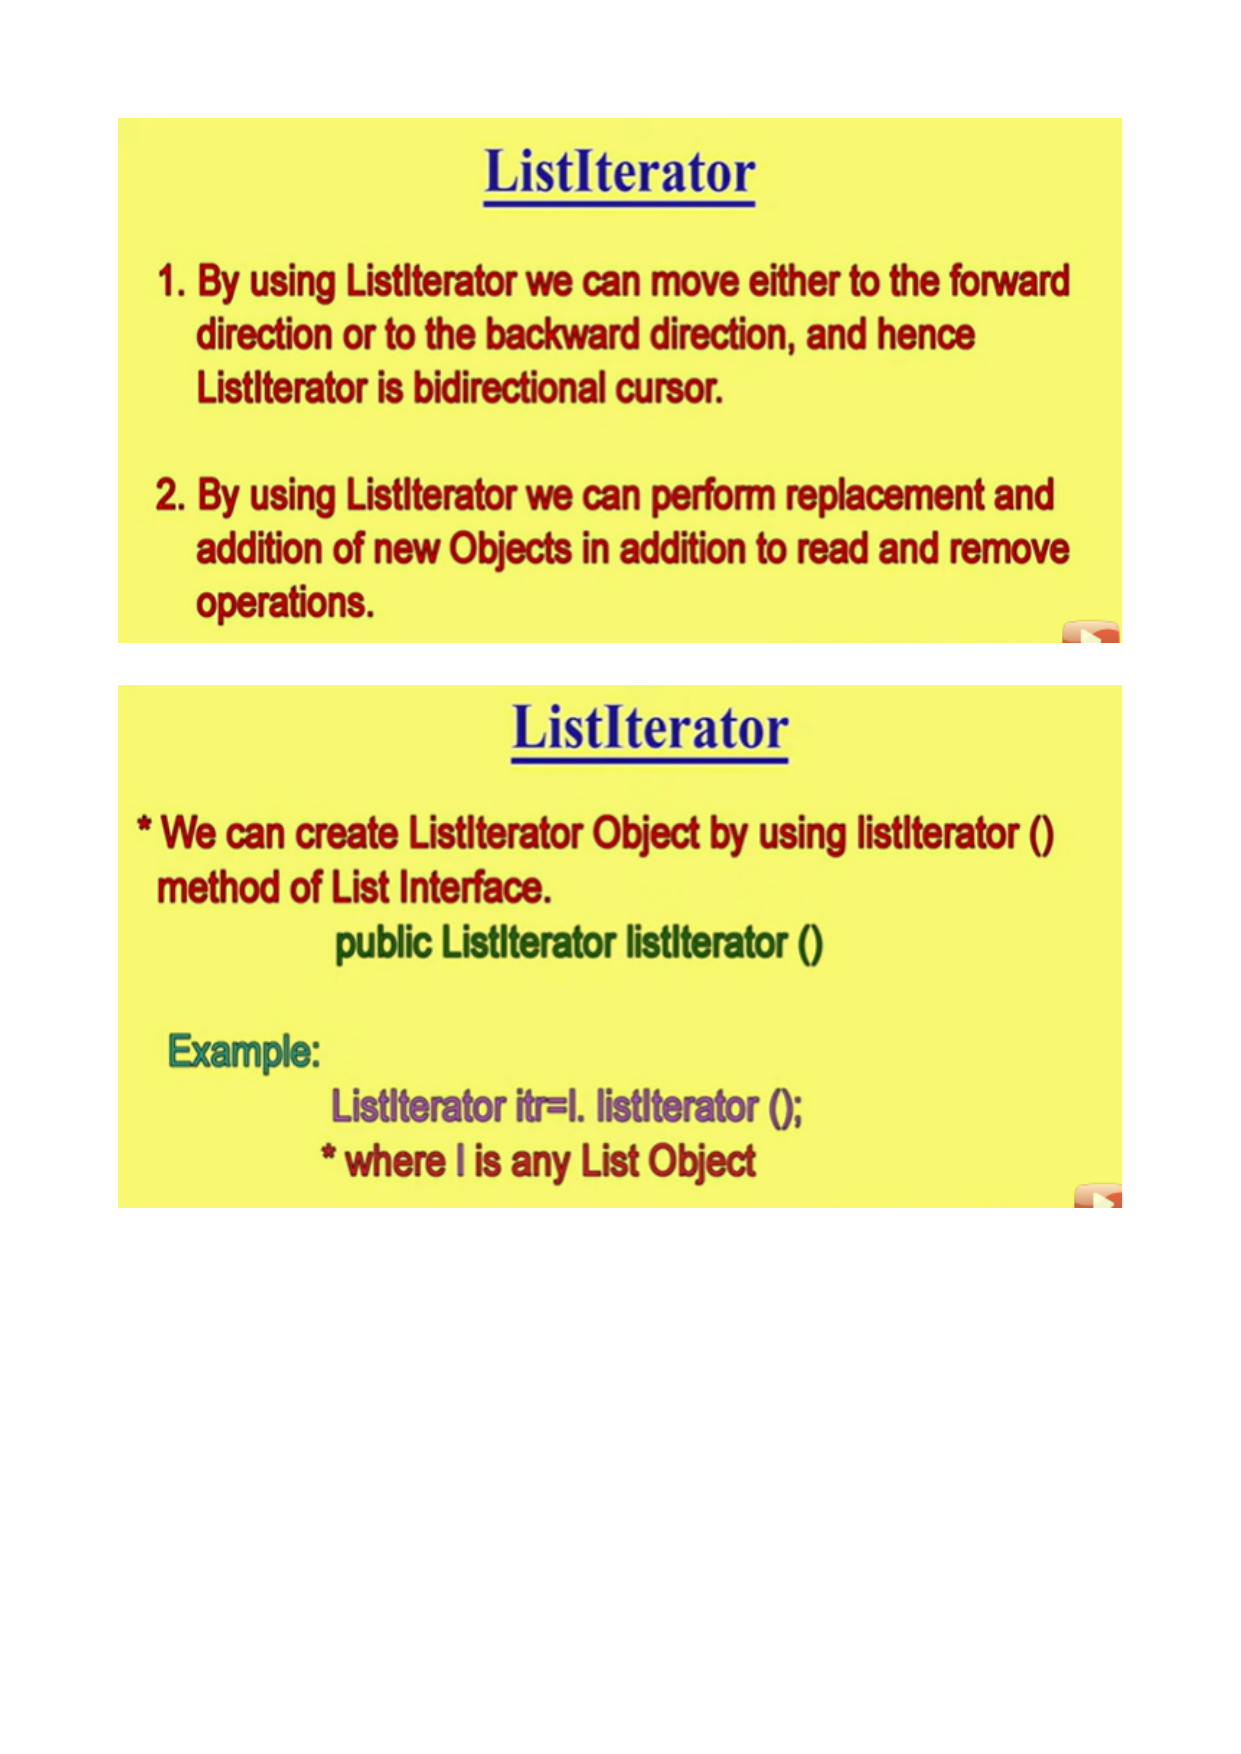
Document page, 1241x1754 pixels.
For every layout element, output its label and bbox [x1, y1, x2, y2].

picture [118, 118, 1123, 643]
picture [118, 685, 1123, 1208]
